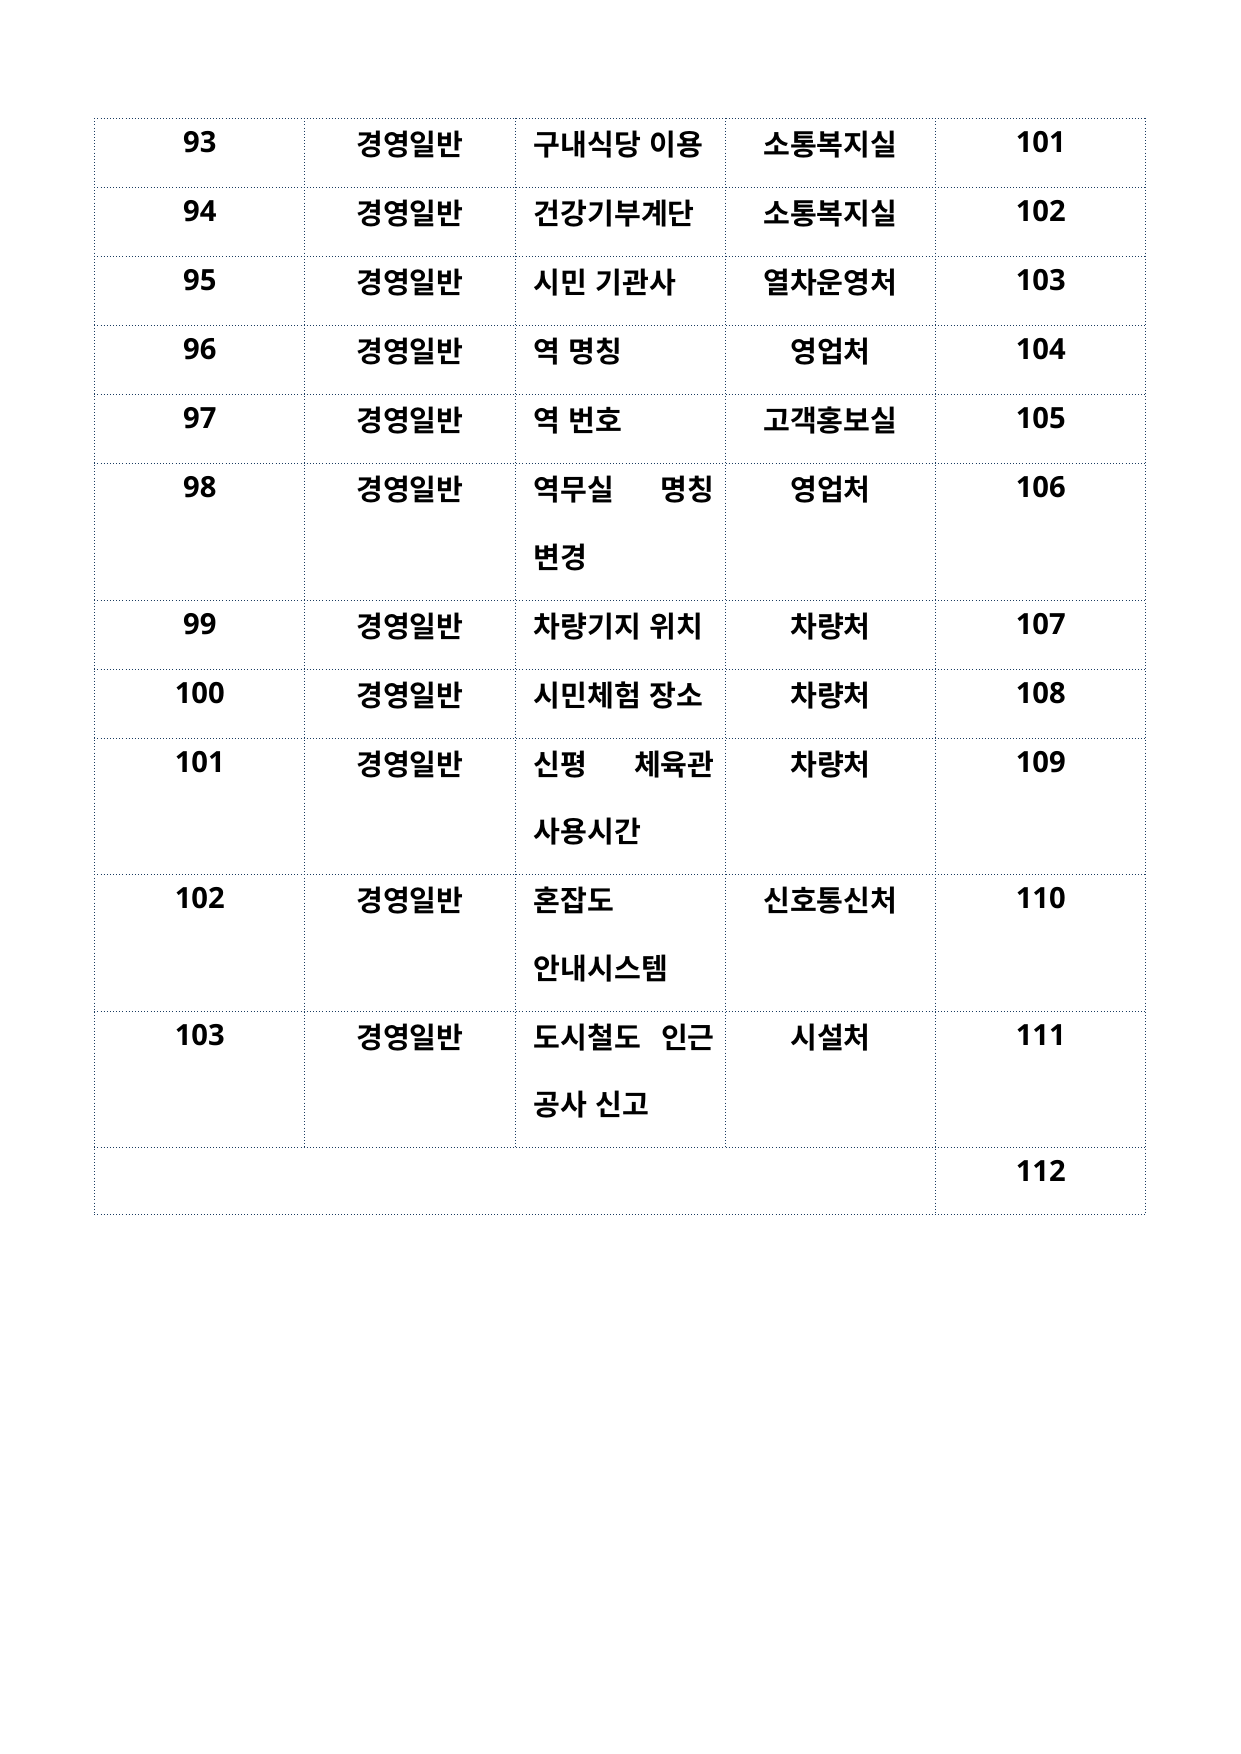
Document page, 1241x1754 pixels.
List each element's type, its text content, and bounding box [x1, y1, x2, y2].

table_cell 혼잡도 안내시스템 [515, 874, 725, 1011]
table_cell 99 [95, 600, 305, 668]
table_cell 97 [95, 394, 305, 463]
table_cell 100 [95, 669, 305, 737]
table_cell 106 [935, 463, 1146, 599]
table_cell 101 [95, 738, 305, 874]
table_cell 94 [95, 187, 305, 256]
table_cell 역 번호 [515, 394, 725, 463]
table_cell 경영일반 [305, 394, 515, 463]
table_cell 도시철도 인근 공사 신고 [515, 1011, 725, 1147]
table_cell 구내식당 이용 [515, 118, 725, 187]
table_cell 109 [935, 738, 1146, 874]
table_cell 경영일반 [305, 738, 515, 874]
table_cell 차량기지 위치 [515, 600, 725, 668]
table_cell 95 [95, 256, 305, 325]
table_cell 경영일반 [305, 256, 515, 325]
table_cell 고객홍보실 [725, 394, 935, 463]
table_cell 112 [935, 1147, 1146, 1213]
table_cell 98 [95, 463, 305, 599]
table_cell 영업처 [725, 463, 935, 599]
table_cell 104 [935, 325, 1146, 394]
table_cell 93 [95, 118, 305, 187]
table_cell 107 [935, 600, 1146, 668]
table_cell 시민 기관사 [515, 256, 725, 325]
table_cell 시설처 [725, 1011, 935, 1147]
table_cell 영업처 [725, 325, 935, 394]
table_cell 경영일반 [305, 669, 515, 737]
table_cell 102 [95, 874, 305, 1011]
table_cell 103 [95, 1011, 305, 1147]
table_cell 경영일반 [305, 600, 515, 668]
table_cell 경영일반 [305, 1011, 515, 1147]
table_cell 차량처 [725, 600, 935, 668]
table_cell 열차운영처 [725, 256, 935, 325]
table_cell 111 [935, 1011, 1146, 1147]
table_cell 건강기부계단 [515, 187, 725, 256]
table_cell 108 [935, 669, 1146, 737]
table_cell 역 명칭 [515, 325, 725, 394]
table_cell 110 [935, 874, 1146, 1011]
table_cell 경영일반 [305, 118, 515, 187]
table_cell 소통복지실 [725, 118, 935, 187]
table_cell 경영일반 [305, 187, 515, 256]
table_cell 101 [935, 118, 1146, 187]
table_cell [95, 1147, 935, 1213]
table_cell 96 [95, 325, 305, 394]
table_cell 차량처 [725, 738, 935, 874]
table_cell 신호통신처 [725, 874, 935, 1011]
table_cell 시민체험 장소 [515, 669, 725, 737]
table_cell 경영일반 [305, 874, 515, 1011]
table_cell 103 [935, 256, 1146, 325]
table_cell 신평 체육관 사용시간 [515, 738, 725, 874]
table_cell 105 [935, 394, 1146, 463]
table_cell 역무실 명칭 변경 [515, 463, 725, 599]
table_cell 102 [935, 187, 1146, 256]
table_cell 경영일반 [305, 325, 515, 394]
table_cell 경영일반 [305, 463, 515, 599]
table_cell 차량처 [725, 669, 935, 737]
table_cell 소통복지실 [725, 187, 935, 256]
